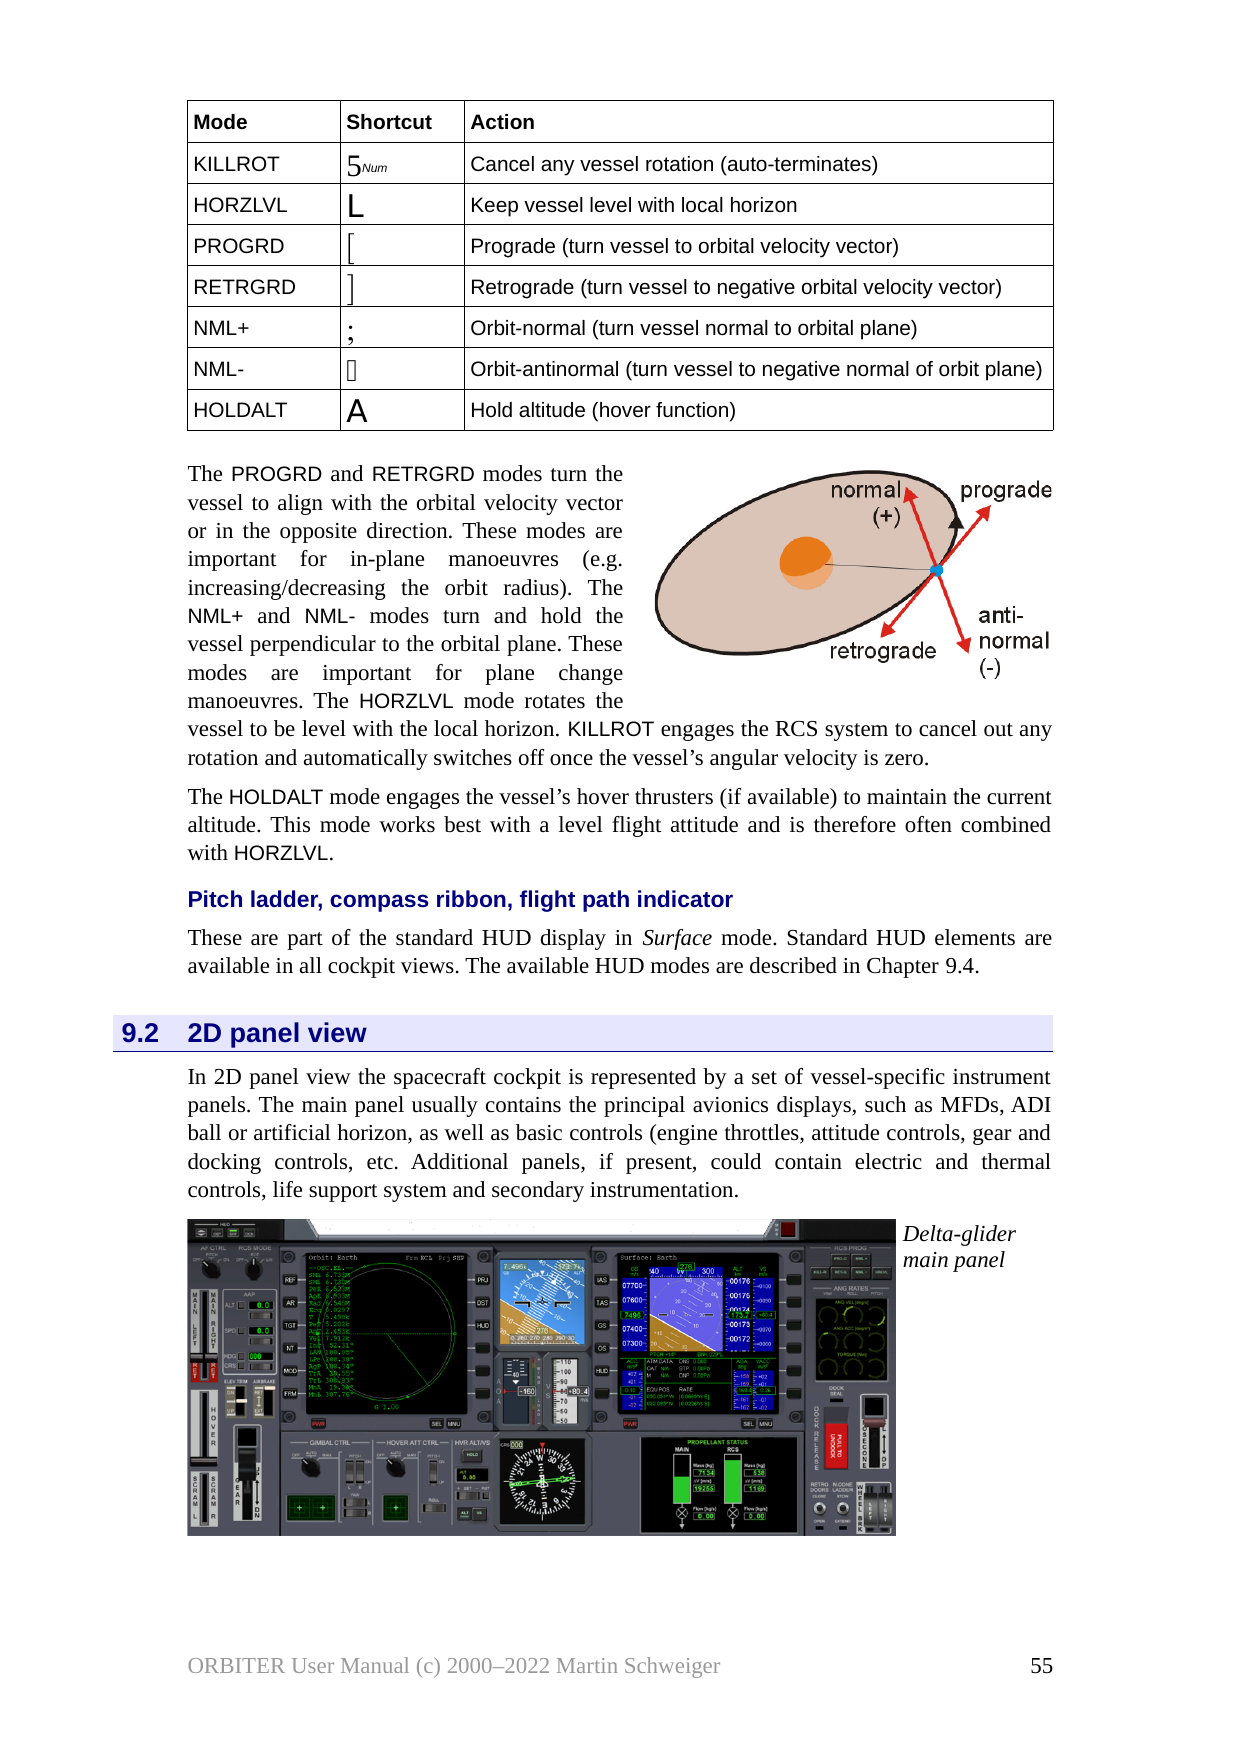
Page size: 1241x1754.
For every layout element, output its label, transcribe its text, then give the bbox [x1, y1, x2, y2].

picture [654, 470, 1052, 679]
table_cell  [341, 348, 464, 388]
text The PROGRD and RETRGRD modes turn the vessel to align with the orbital velocity vector or in the opposite direction. These modes are important for in-plane manoeuvres (e.g. increasing/decreasing the orbit radius). The NML+ and NML- modes turn and hold the vessel perpendicular to the orbital plane. These modes are important for plane change manoeuvres. The HORZLVL mode rotates the vessel to be level with the local horizon. KILLROT engages the RCS system to cancel out any rotation and automatically switches off once the vessel’s angular velocity is zero. [187, 459, 1053, 771]
table_cell NML- [188, 348, 340, 388]
table_cell RETRGRD [188, 266, 340, 306]
text In 2D panel view the spacecraft cockpit is represented by a set of vessel-specific instrument panels. The main panel usually contains the principal avionics displays, such as MFDs, ADI ball or artificial horizon, as well as basic controls (engine throttles, attitude controls, gear and docking controls, etc. Additional panels, if present, could contain electric and thermal controls, life support system and secondary instrumentation. [187, 1062, 1053, 1203]
table_cell Orbit-normal (turn vessel normal to orbital plane) [465, 307, 1053, 347]
table_cell Keep vessel level with local horizon [465, 184, 1053, 224]
table_cell NML+ [188, 307, 340, 347]
table_cell Orbit-antinormal (turn vessel to negative normal of orbit plane) [465, 348, 1053, 388]
table_cell Retrograde (turn vessel to negative orbital velocity vector) [465, 266, 1053, 306]
table_cell ] [341, 266, 464, 306]
table_cell A [341, 390, 464, 429]
subtitle Pitch ladder, compass ribbon, flight path indicator [187, 886, 1053, 912]
table_cell KILLROT [188, 143, 340, 183]
table_cell Num [341, 143, 464, 183]
table_cell ; [341, 307, 464, 347]
table_cell L [341, 184, 464, 224]
table_header Shortcut [341, 101, 464, 142]
table_cell PROGRD [188, 225, 340, 265]
table_header Action [465, 101, 1053, 142]
picture [187, 1219, 896, 1536]
text These are part of the standard HUD display in Surface mode. Standard HUD elements are available in all cockpit views. The available HUD modes are described in Chapter 9.4. [187, 923, 1053, 979]
subtitle 2D panel view [113, 1015, 1053, 1051]
table_header Mode [188, 101, 340, 142]
text The HOLDALT mode engages the vessel’s hover thrusters (if available) to maintain the current altitude. This mode works best with a level flight attitude and is therefore often combined with HORZLVL. [187, 781, 1053, 866]
table_cell HOLDALT [188, 390, 340, 429]
table_cell HORZLVL [188, 184, 340, 224]
table_cell [ [341, 225, 464, 265]
table_cell Prograde (turn vessel to orbital velocity vector) [465, 225, 1053, 265]
table_cell Cancel any vessel rotation (auto-terminates) [465, 143, 1053, 183]
table_cell Hold altitude (hover function) [465, 390, 1053, 429]
